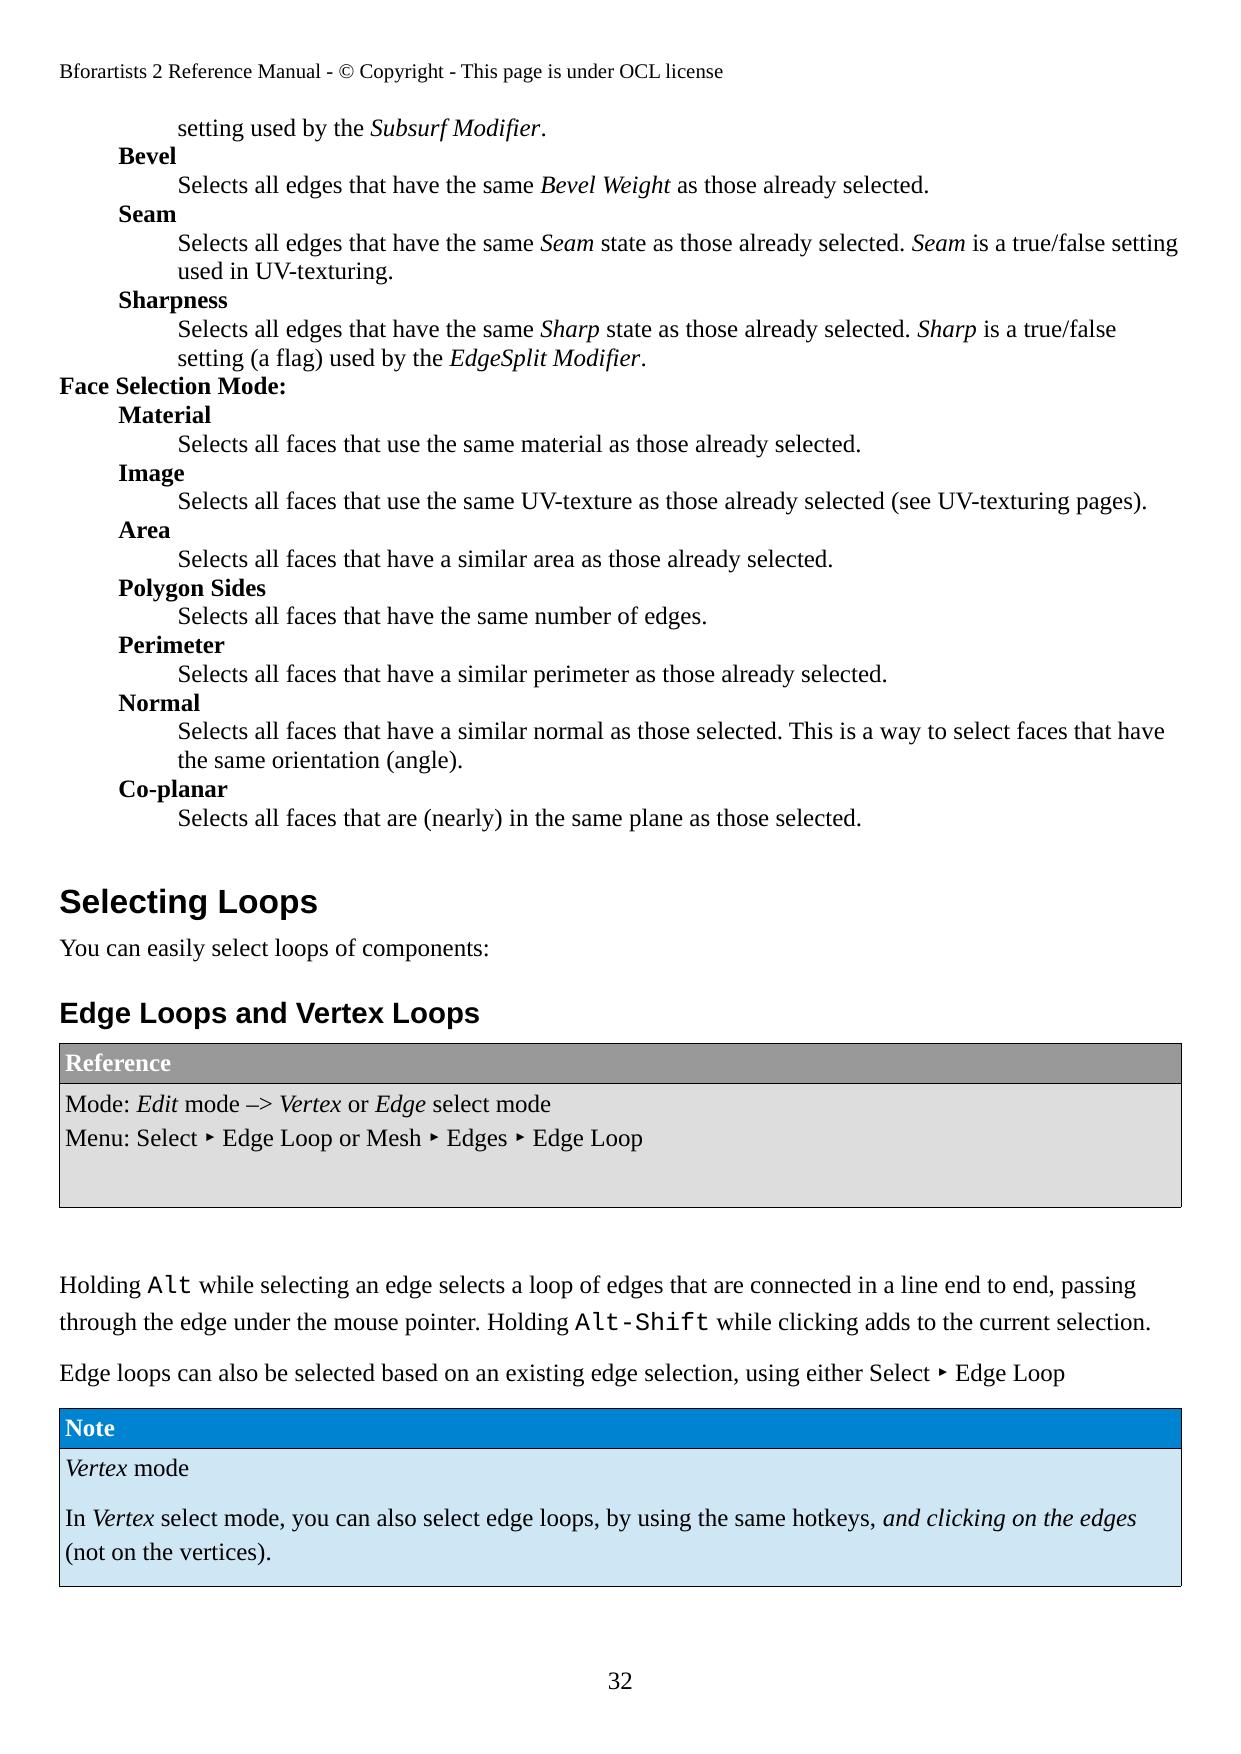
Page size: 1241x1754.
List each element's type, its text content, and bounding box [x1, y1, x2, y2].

list setting used by the Subsurf Modifier. [177, 113, 1181, 141]
table_header Reference [60, 1044, 1181, 1083]
subtitle Image [118, 458, 1181, 486]
subtitle Co-planar [118, 774, 1181, 803]
list Selects all edges that have the same Bevel Weight as those already selected. [177, 170, 1181, 199]
subtitle Bevel [118, 141, 1181, 170]
table_cell Mode: Edit mode –> Vertex or Edge select mode Menu: Select ‣ Edge Loop or Mesh ‣ Edges ‣ Edge Loop [60, 1084, 1181, 1207]
text Edge loops can also be selected based on an existing edge selection, using either Select ‣ Edge Loop [59, 1358, 1181, 1387]
list Selects all faces that use the same UV-texture as those already selected (see UV-texturing pages). [177, 486, 1181, 515]
subtitle Selecting Loops [59, 882, 1181, 920]
subtitle Polygon Sides [118, 573, 1181, 601]
list Selects all faces that are (nearly) in the same plane as those selected. [177, 803, 1181, 831]
subtitle Face Selection Mode: [59, 371, 1181, 400]
subtitle Sharpness [118, 285, 1181, 314]
text Holding Alt while selecting an edge selects a loop of edges that are connected in a line end to end, passing through the edge under the mouse pointer. Holding Alt-Shift while clicking adds to the current selection. [59, 1270, 1181, 1338]
list Selects all edges that have the same Seam state as those already selected. Seam is a true/false setting used in UV-texturing. [177, 228, 1181, 285]
subtitle Normal [118, 688, 1181, 716]
list Selects all faces that have a similar perimeter as those already selected. [177, 659, 1181, 688]
text You can easily select loops of components: [59, 933, 1181, 962]
list Selects all faces that have the same number of edges. [177, 601, 1181, 630]
subtitle Area [118, 515, 1181, 544]
list Selects all faces that have a similar area as those already selected. [177, 544, 1181, 573]
subtitle Material [118, 400, 1181, 429]
list Selects all faces that use the same material as those already selected. [177, 429, 1181, 458]
subtitle Edge Loops and Vertex Loops [59, 996, 1181, 1030]
table_cell Vertex mode In Vertex select mode, you can also select edge loops, by using the same hotkeys, and clicking on the edges (not on the vertices). [60, 1449, 1181, 1586]
list Selects all edges that have the same Sharp state as those already selected. Sharp is a true/false setting (a flag) used by the EdgeSplit Modifier. [177, 314, 1181, 371]
list Selects all faces that have a similar normal as those selected. This is a way to select faces that have the same orientation (angle). [177, 716, 1181, 774]
table_header Note [60, 1409, 1181, 1448]
subtitle Perimeter [118, 630, 1181, 659]
subtitle Seam [118, 199, 1181, 228]
